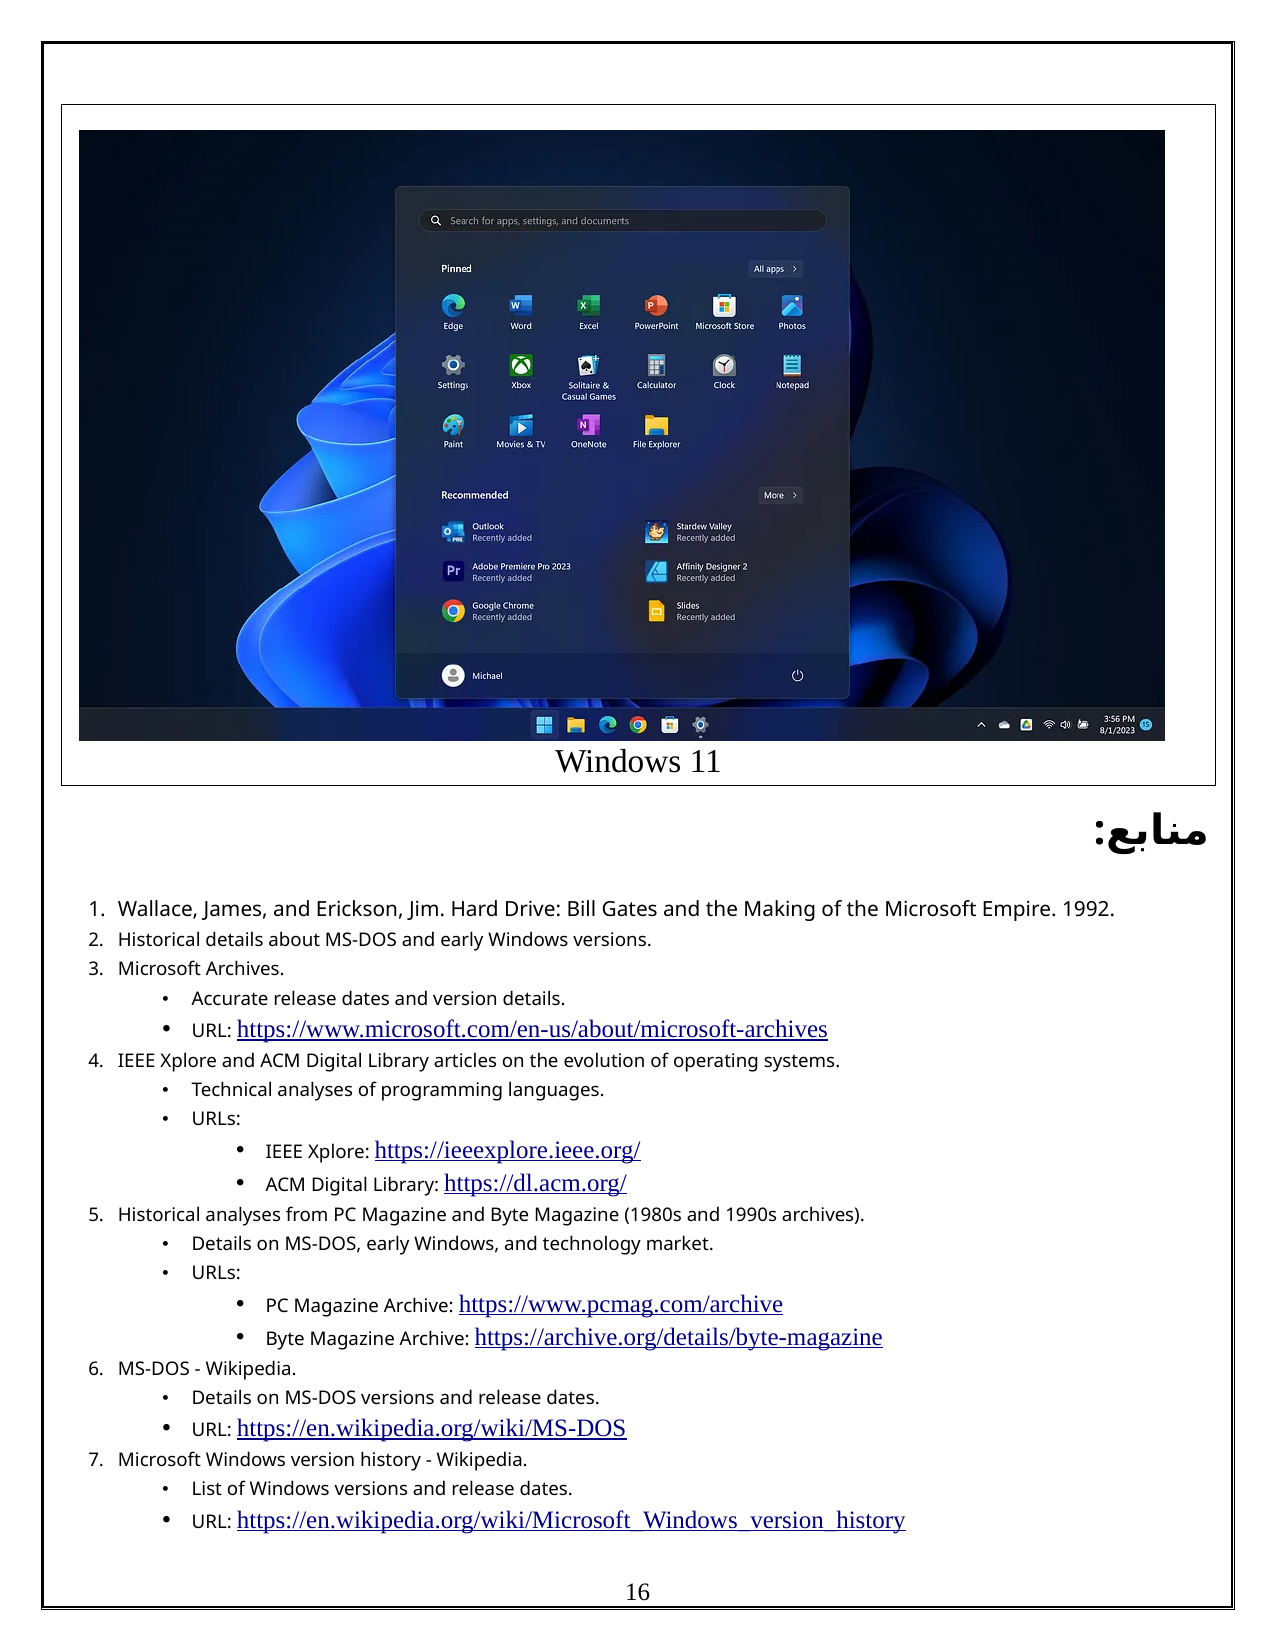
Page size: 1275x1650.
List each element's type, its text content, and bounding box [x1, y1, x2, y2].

table_cell Windows 11 [62, 105, 1215, 785]
list List of Windows versions and release dates. [162, 1476, 1231, 1501]
list MS-DOS - Wikipedia. [88, 1355, 1231, 1380]
list URLs: [162, 1259, 1231, 1285]
list URL: https://en.wikipedia.org/wiki/Microsoft_Windows_version_history [162, 1505, 1231, 1534]
list Details on MS-DOS versions and release dates. [162, 1384, 1231, 1409]
list IEEE Xplore: https://ieeexplore.ieee.org/ [236, 1135, 1231, 1164]
list Byte Magazine Archive: https://archive.org/details/byte-magazine [236, 1322, 1231, 1351]
list IEEE Xplore and ACM Digital Library articles on the evolution of operating systems. [88, 1047, 1231, 1073]
list PC Magazine Archive: https://www.pcmag.com/archive [236, 1289, 1231, 1317]
list URL: https://www.microsoft.com/en-us/about/microsoft-archives [162, 1014, 1231, 1043]
list URL: https://en.wikipedia.org/wiki/MS-DOS [162, 1413, 1231, 1442]
subtitle منابع: [66, 807, 1209, 862]
list Wallace, James, and Erickson, Jim. Hard Drive: Bill Gates and the Making of the Microsoft Empire. 1992. [88, 894, 1231, 922]
list Historical analyses from PC Magazine and Byte Magazine (1980s and 1990s archives). [88, 1201, 1231, 1226]
list Microsoft Windows version history - Wikipedia. [88, 1446, 1231, 1472]
list Technical analyses of programming languages. [162, 1076, 1231, 1102]
list Accurate release dates and version details. [162, 985, 1231, 1010]
list Microsoft Archives. [88, 956, 1231, 981]
list Details on MS-DOS, early Windows, and technology market. [162, 1230, 1231, 1256]
picture [79, 130, 1165, 741]
list ACM Digital Library: https://dl.acm.org/ [236, 1168, 1231, 1197]
list Historical details about MS-DOS and early Windows versions. [88, 926, 1231, 952]
list URLs: [162, 1106, 1231, 1131]
